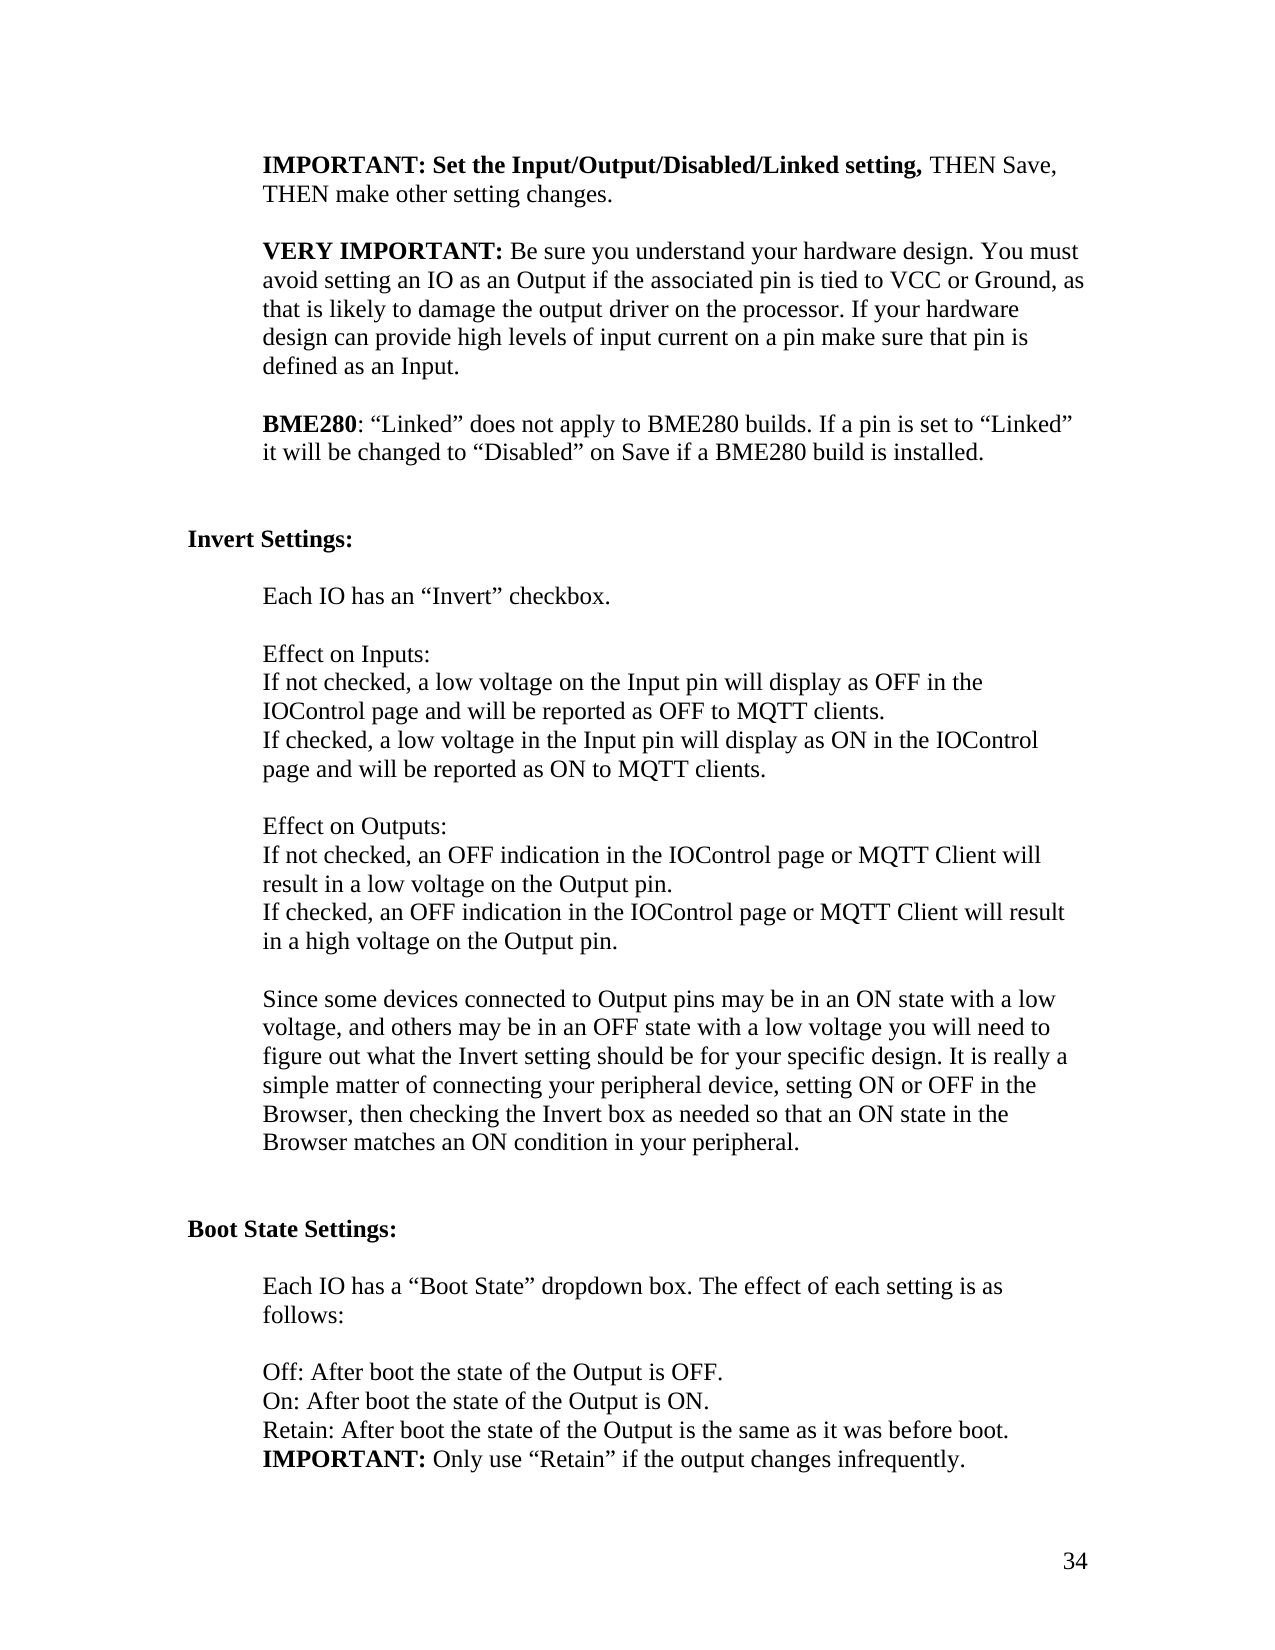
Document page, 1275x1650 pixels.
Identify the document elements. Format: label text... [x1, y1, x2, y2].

text Each IO has a “Boot State” dropdown box. The effect of each setting is as follows: [262, 1271, 1087, 1329]
text Effect on Outputs: [262, 811, 1087, 840]
text Each IO has an “Invert” checkbox. [262, 581, 1087, 610]
text If not checked, a low voltage on the Input pin will display as OFF in the IOControl page and will be reported as OFF to MQTT clients. [262, 667, 1087, 725]
text If checked, an OFF indication in the IOControl page or MQTT Client will result in a high voltage on the Output pin. [262, 897, 1087, 955]
text On: After boot the state of the Output is ON. [262, 1386, 1087, 1415]
text If checked, a low voltage in the Input pin will display as ON in the IOControl page and will be reported as ON to MQTT clients. [262, 725, 1087, 782]
text VERY IMPORTANT: Be sure you understand your hardware design. You must avoid setting an IO as an Output if the associated pin is tied to VCC or Ground, as that is likely to damage the output driver on the processor. If your hardware design can provide high levels of input current on a pin make sure that pin is defined as an Input. [262, 236, 1087, 380]
text Boot State Settings: [187, 1214, 1087, 1242]
text BME280: “Linked” does not apply to BME280 builds. If a pin is set to “Linked” it will be changed to “Disabled” on Save if a BME280 build is installed. [262, 409, 1087, 466]
text Invert Settings: [187, 524, 1087, 552]
text Retain: After boot the state of the Output is the same as it was before boot. IMPORTANT: Only use “Retain” if the output changes infrequently. [262, 1415, 1087, 1472]
text If not checked, an OFF indication in the IOControl page or MQTT Client will result in a low voltage on the Output pin. [262, 840, 1087, 897]
text Off: After boot the state of the Output is OFF. [262, 1357, 1087, 1386]
text IMPORTANT: Set the Input/Output/Disabled/Linked setting, THEN Save, THEN make other setting changes. [262, 150, 1087, 207]
text Effect on Inputs: [262, 639, 1087, 667]
text Since some devices connected to Output pins may be in an ON state with a low voltage, and others may be in an OFF state with a low voltage you will need to figure out what the Invert setting should be for your specific design. It is really a simple matter of connecting your peripheral device, setting ON or OFF in the Browser, then checking the Invert box as needed so that an ON state in the Browser matches an ON condition in your peripheral. [262, 984, 1087, 1156]
